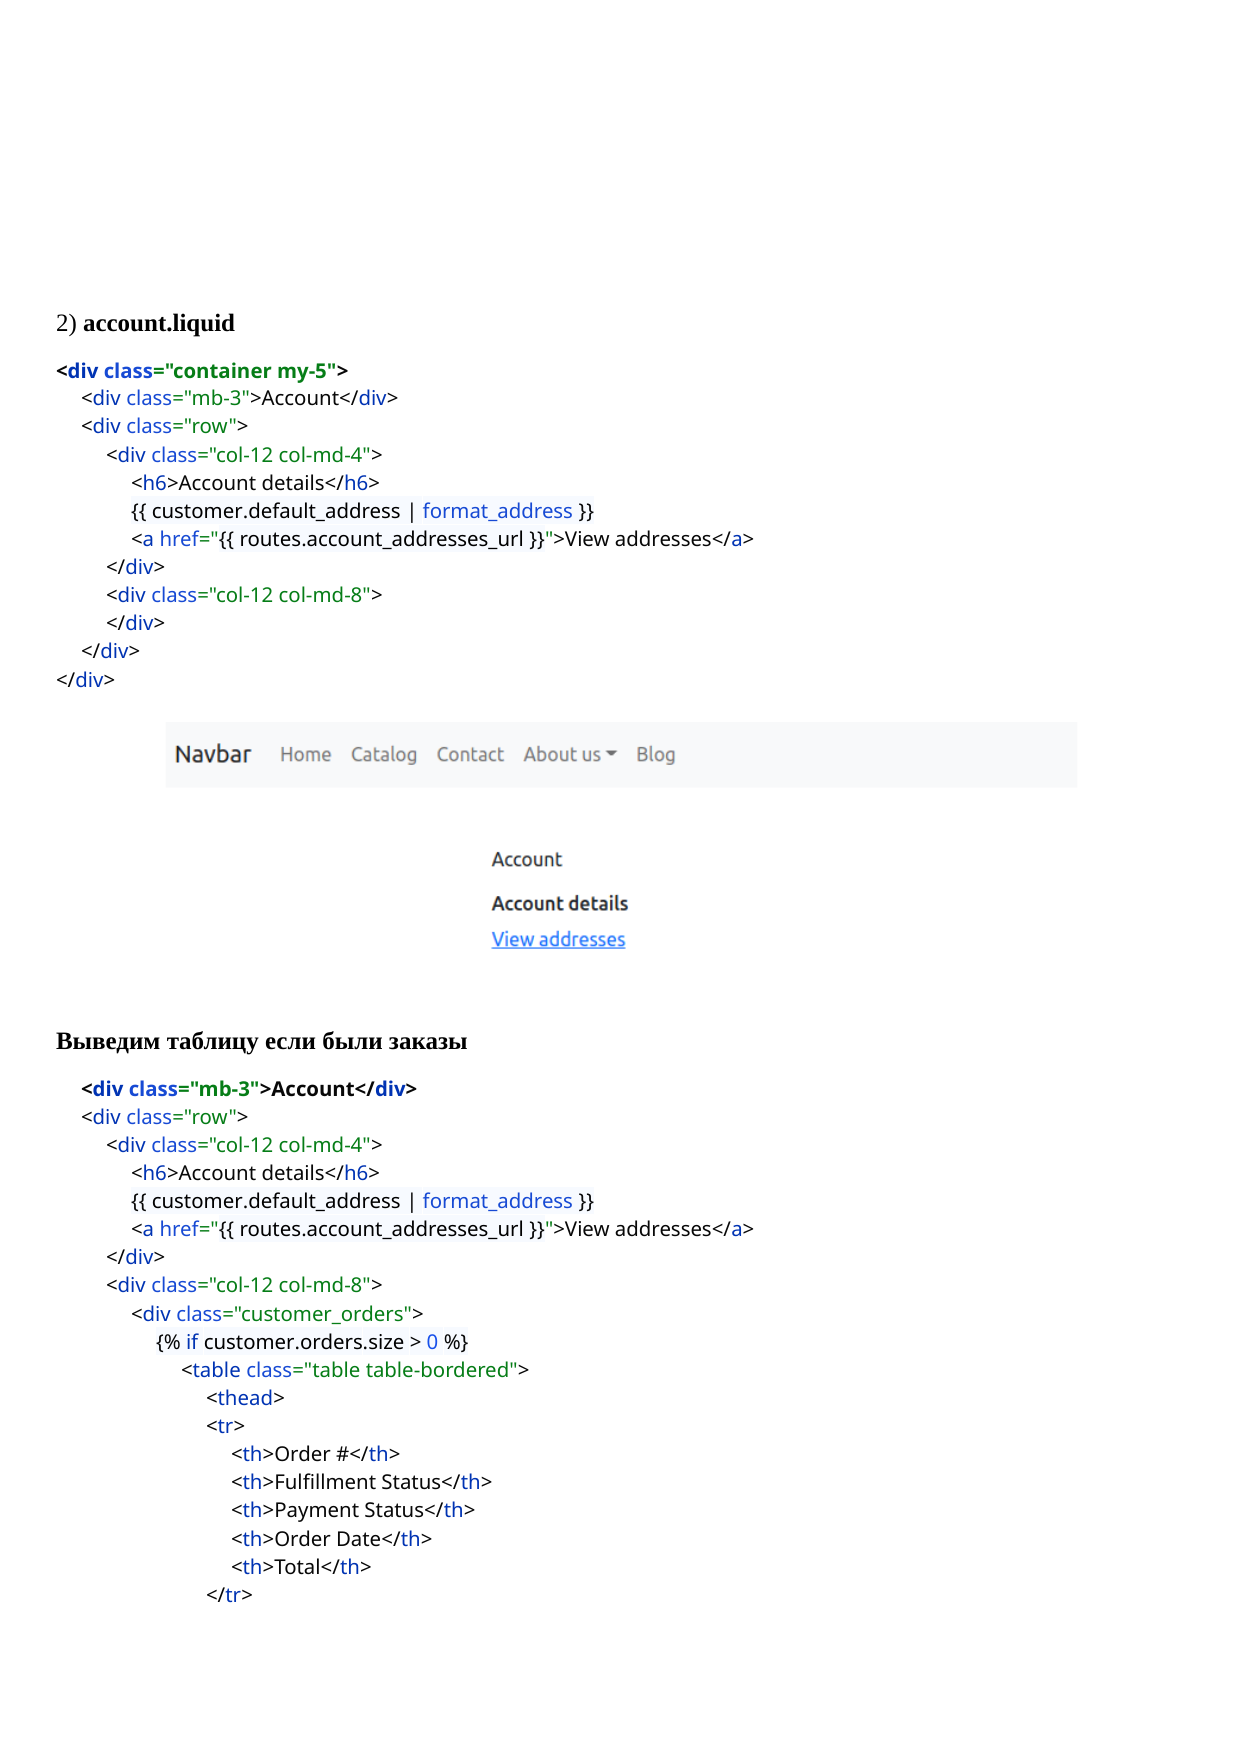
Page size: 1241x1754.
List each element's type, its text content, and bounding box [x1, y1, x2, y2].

text <a href="{{ routes.account_addresses_url }}">View addresses</a> [56, 524, 1187, 553]
text </div> [56, 609, 1187, 637]
text <tr> [56, 1412, 1187, 1440]
text 2) account.liquid [56, 308, 1187, 337]
text <table class="table table-bordered"> [56, 1355, 1187, 1383]
text <a href="{{ routes.account_addresses_url }}">View addresses</a> [56, 1215, 1187, 1243]
text <th>Total</th> [56, 1552, 1187, 1580]
text <div class="col-12 col-md-8"> [56, 1271, 1187, 1299]
text </div> [56, 1243, 1187, 1271]
text <div class="mb-3">Account</div> [56, 384, 1187, 412]
text <th>Fulfillment Status</th> [56, 1468, 1187, 1496]
text <div class="col-12 col-md-4"> [56, 1130, 1187, 1158]
text <th>Order Date</th> [56, 1524, 1187, 1552]
text <h6>Account details</h6> [56, 468, 1187, 496]
text <div class="row"> [56, 412, 1187, 440]
text </div> [56, 637, 1187, 665]
text <div class="row"> [56, 1102, 1187, 1130]
text <div class="col-12 col-md-8"> [56, 581, 1187, 609]
text <div class="customer_orders"> [56, 1299, 1187, 1327]
picture [165, 722, 1078, 975]
text </div> [56, 665, 1187, 693]
text <th>Payment Status</th> [56, 1496, 1187, 1524]
text <th>Order #</th> [56, 1440, 1187, 1468]
text {% if customer.orders.size > 0 %} [56, 1327, 1187, 1355]
text Выведим таблицу если были заказы [56, 1026, 1187, 1055]
text <div class="container my-5"> [56, 356, 1187, 384]
text </div> [56, 553, 1187, 581]
text <div class="col-12 col-md-4"> [56, 440, 1187, 468]
text {{ customer.default_address | format_address }} [56, 1187, 1187, 1215]
text </tr> [56, 1580, 1187, 1608]
text <thead> [56, 1383, 1187, 1412]
text {{ customer.default_address | format_address }} [56, 496, 1187, 524]
text <div class="mb-3">Account</div> [56, 1074, 1187, 1102]
text <h6>Account details</h6> [56, 1158, 1187, 1187]
